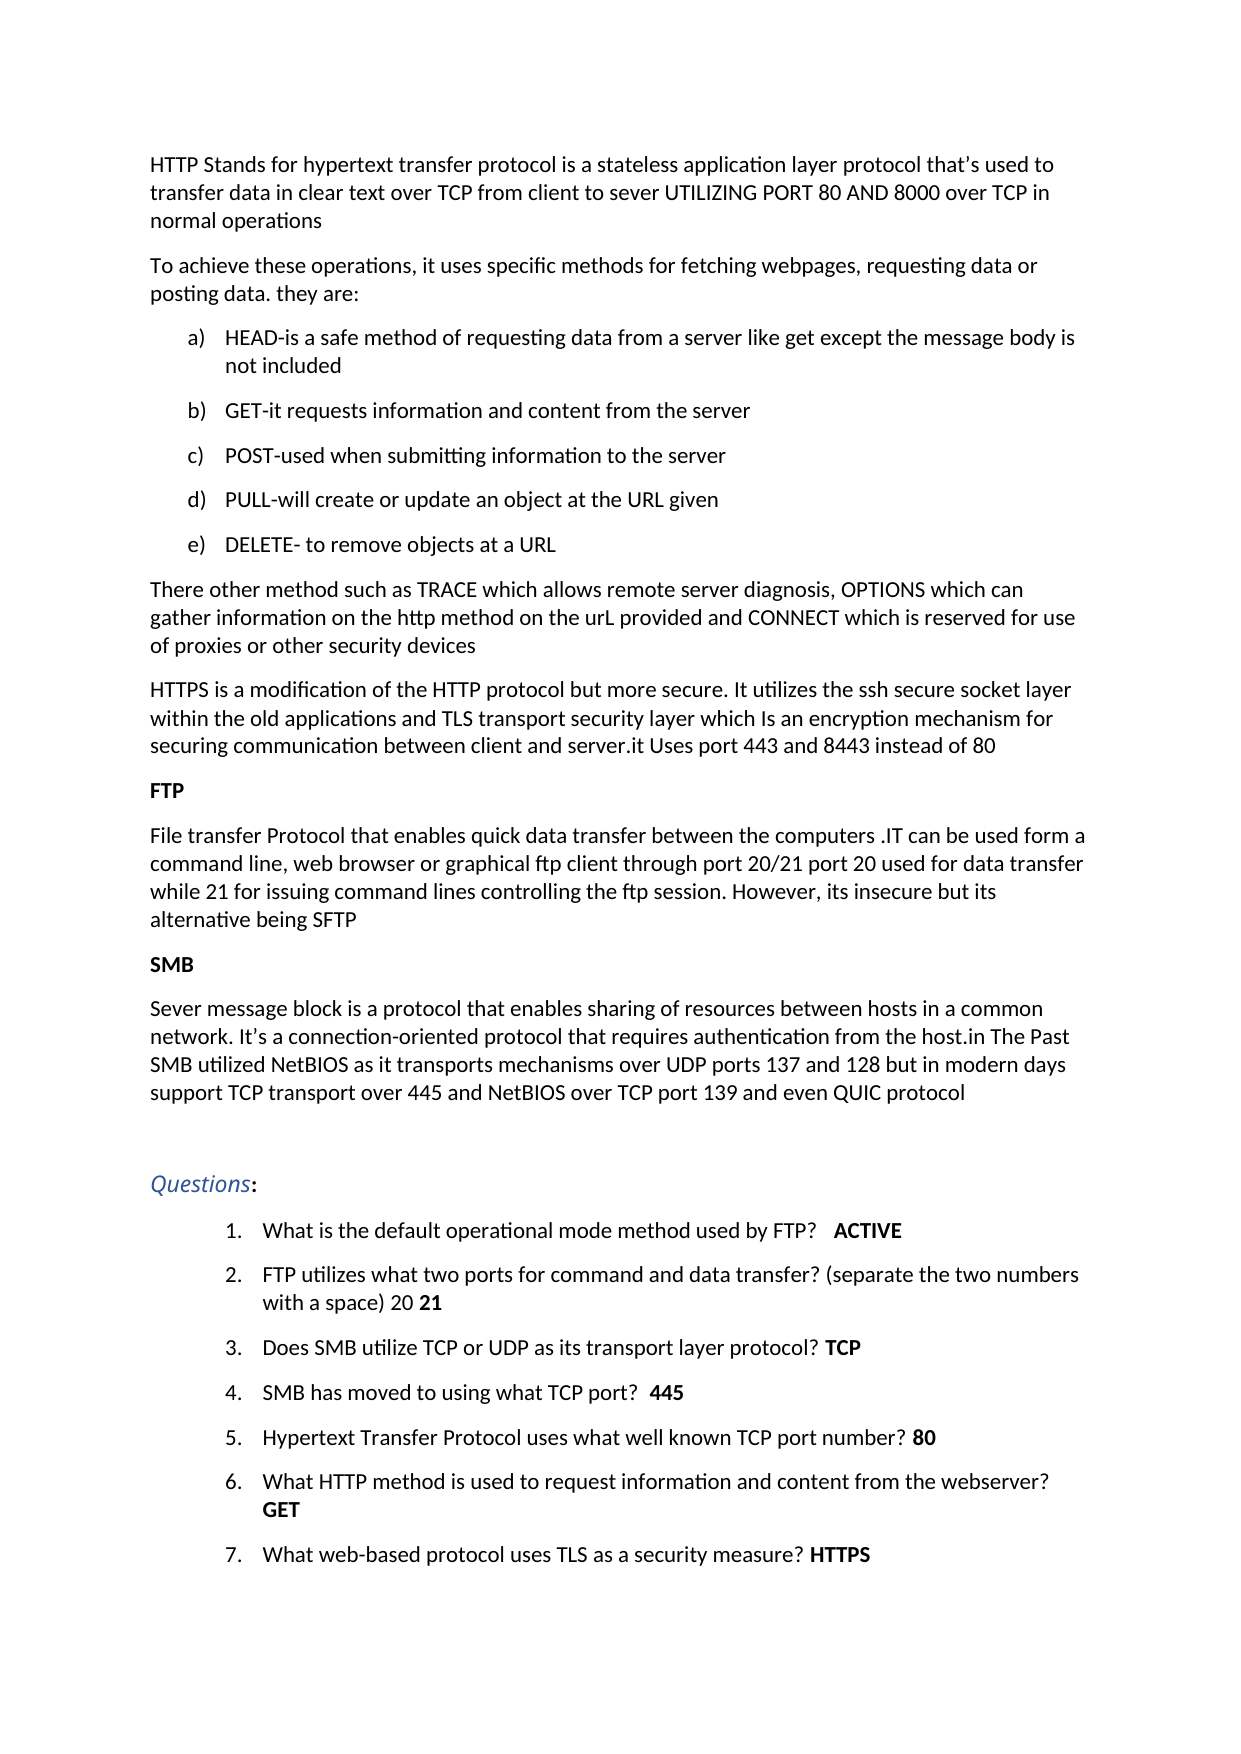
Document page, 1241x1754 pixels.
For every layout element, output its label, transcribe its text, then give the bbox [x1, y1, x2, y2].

list Hypertext Transfer Protocol uses what well known TCP port number? 80 [225, 1423, 1090, 1451]
list PULL-will create or update an object at the URL given [187, 486, 1090, 513]
list GET-it requests information and content from the server [187, 396, 1090, 424]
list SMB has moved to using what TCP port? 445 [225, 1378, 1090, 1406]
text Questions: [150, 1168, 1090, 1199]
text HTTP Stands for hypertext transfer protocol is a stateless application layer protocol that’s used to transfer data in clear text over TCP from client to sever UTILIZING PORT 80 AND 8000 over TCP in normal operations [150, 150, 1090, 234]
text SMB [150, 950, 1090, 978]
text To achieve these operations, it uses specific methods for fetching webpages, requesting data or posting data. they are: [150, 251, 1090, 307]
list DELETE- to remove objects at a URL [187, 530, 1090, 558]
list What is the default operational mode method used by FTP? ACTIVE [225, 1216, 1090, 1244]
list POST-used when submitting information to the server [187, 441, 1090, 469]
list What HTTP method is used to request information and content from the webserver? GET [225, 1467, 1090, 1523]
text There other method such as TRACE which allows remote server diagnosis, OPTIONS which can gather information on the http method on the urL provided and CONNECT which is reserved for use of proxies or other security devices [150, 575, 1090, 659]
text FTP [150, 776, 1090, 804]
list Does SMB utilize TCP or UDP as its transport layer protocol? TCP [225, 1333, 1090, 1361]
list What web-based protocol uses TLS as a security measure? HTTPS [225, 1540, 1090, 1568]
text File transfer Protocol that enables quick data transfer between the computers .IT can be used form a command line, web browser or graphical ftp client through port 20/21 port 20 used for data transfer while 21 for issuing command lines controlling the ftp session. However, its insecure but its alternative being SFTP [150, 821, 1090, 933]
list FTP utilizes what two ports for command and data transfer? (separate the two numbers with a space) 20 21 [225, 1261, 1090, 1317]
text Sever message block is a protocol that enables sharing of resources between hosts in a common network. It’s a connection-oriented protocol that requires authentication from the host.in The Past SMB utilized NetBIOS as it transports mechanisms over UDP ports 137 and 128 but in modern days support TCP transport over 445 and NetBIOS over TCP port 139 and even QUIC protocol [150, 994, 1090, 1107]
list HEAD-is a safe method of requesting data from a server like get except the message body is not included [187, 323, 1090, 379]
text HTTPS is a modification of the HTTP protocol but more secure. It utilizes the ssh secure socket layer within the old applications and TLS transport security layer which Is an encryption mechanism for securing communication between client and server.it Uses port 443 and 8443 instead of 80 [150, 676, 1090, 760]
